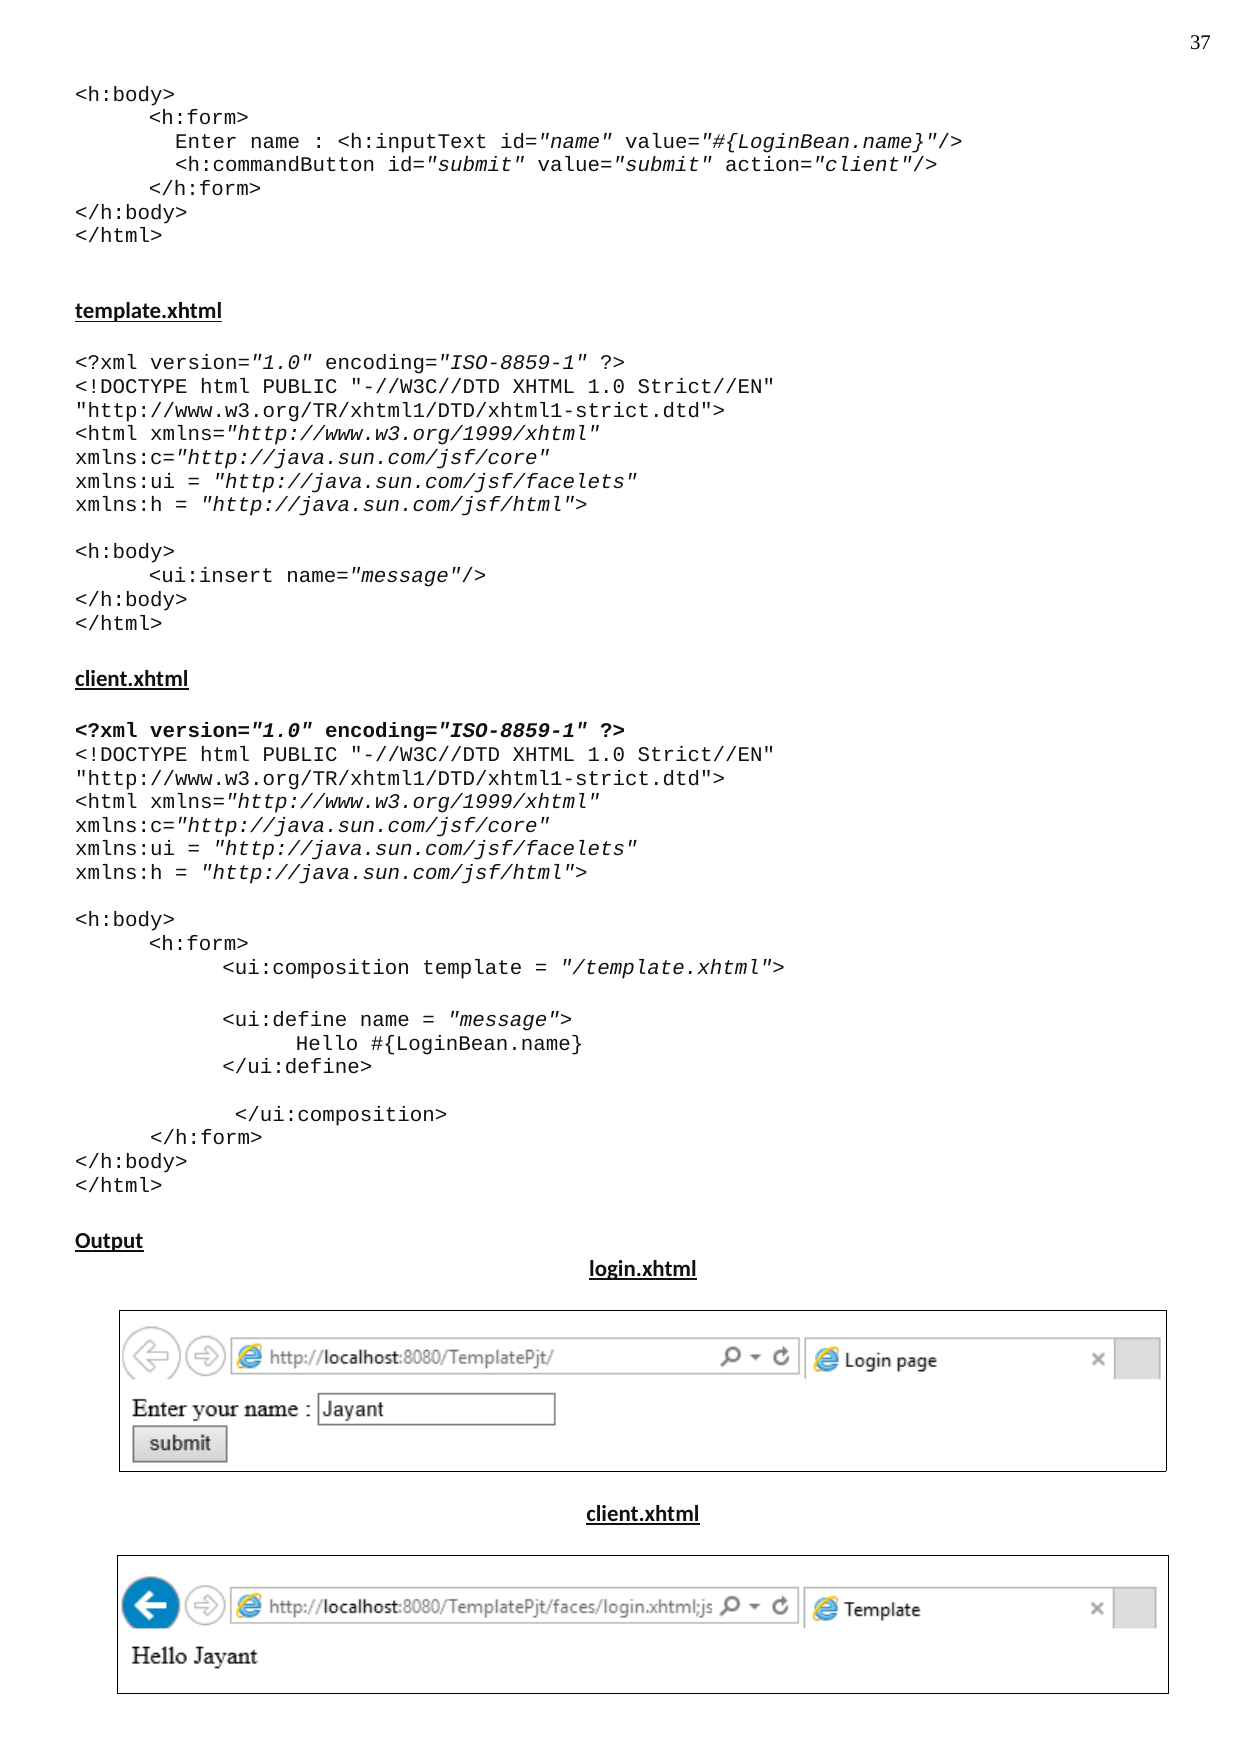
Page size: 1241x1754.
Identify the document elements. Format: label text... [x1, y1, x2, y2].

text Enter name : <h:inputText id="name" value="#{LoginBean.name}"/> [75, 131, 1211, 154]
text <h:body> [75, 83, 1211, 107]
text </html> [75, 1174, 1211, 1198]
text <ui:insert name="message"/> [75, 565, 1211, 589]
text <h:body> [75, 542, 1211, 565]
text <!DOCTYPE html PUBLIC "-//W3C//DTD XHTML 1.0 Strict//EN" "http://www.w3.org/TR/xhtml1/DTD/xhtml1-strict.dtd"> [75, 376, 1211, 423]
text xmlns:h = "http://java.sun.com/jsf/html"> [75, 862, 1211, 886]
text xmlns:c="http://java.sun.com/jsf/core" [75, 815, 1211, 838]
text </h:form> [75, 1127, 1211, 1151]
text <?xml version="1.0" encoding="ISO-8859-1" ?> [75, 352, 1211, 376]
text <h:body> [75, 909, 1211, 933]
text </h:body> [75, 589, 1211, 612]
text </h:body> [75, 1151, 1211, 1174]
text client.xhtml [75, 664, 1211, 692]
text </ui:composition> [75, 1104, 1211, 1127]
text <h:commandButton id="submit" value="submit" action="client"/> [75, 154, 1211, 178]
text </html> [75, 225, 1211, 249]
text <?xml version="1.0" encoding="ISO-8859-1" ?> [75, 720, 1211, 744]
text <html xmlns="http://www.w3.org/1999/xhtml" [75, 791, 1211, 815]
text <ui:composition template = "/template.xhtml"> [75, 957, 1211, 980]
text Hello #{LoginBean.name} [75, 1033, 1211, 1056]
text login.xhtml [75, 1254, 1211, 1282]
text </html> [75, 612, 1211, 636]
text </ui:define> [75, 1056, 1211, 1080]
text Output [75, 1226, 1211, 1254]
text xmlns:ui = "http://java.sun.com/jsf/facelets" [75, 838, 1211, 862]
text <html xmlns="http://www.w3.org/1999/xhtml" [75, 423, 1211, 447]
text <h:form> [75, 107, 1211, 131]
text template.xhtml [75, 296, 1211, 324]
text xmlns:c="http://java.sun.com/jsf/core" [75, 447, 1211, 471]
text <!DOCTYPE html PUBLIC "-//W3C//DTD XHTML 1.0 Strict//EN" "http://www.w3.org/TR/xhtml1/DTD/xhtml1-strict.dtd"> [75, 744, 1211, 791]
text xmlns:h = "http://java.sun.com/jsf/html"> [75, 494, 1211, 518]
text </h:body> [75, 202, 1211, 225]
text <h:form> [75, 933, 1211, 957]
text client.xhtml [75, 1499, 1211, 1527]
text </h:form> [75, 178, 1211, 202]
text <ui:define name = "message"> [75, 1009, 1211, 1033]
text xmlns:ui = "http://java.sun.com/jsf/facelets" [75, 471, 1211, 494]
